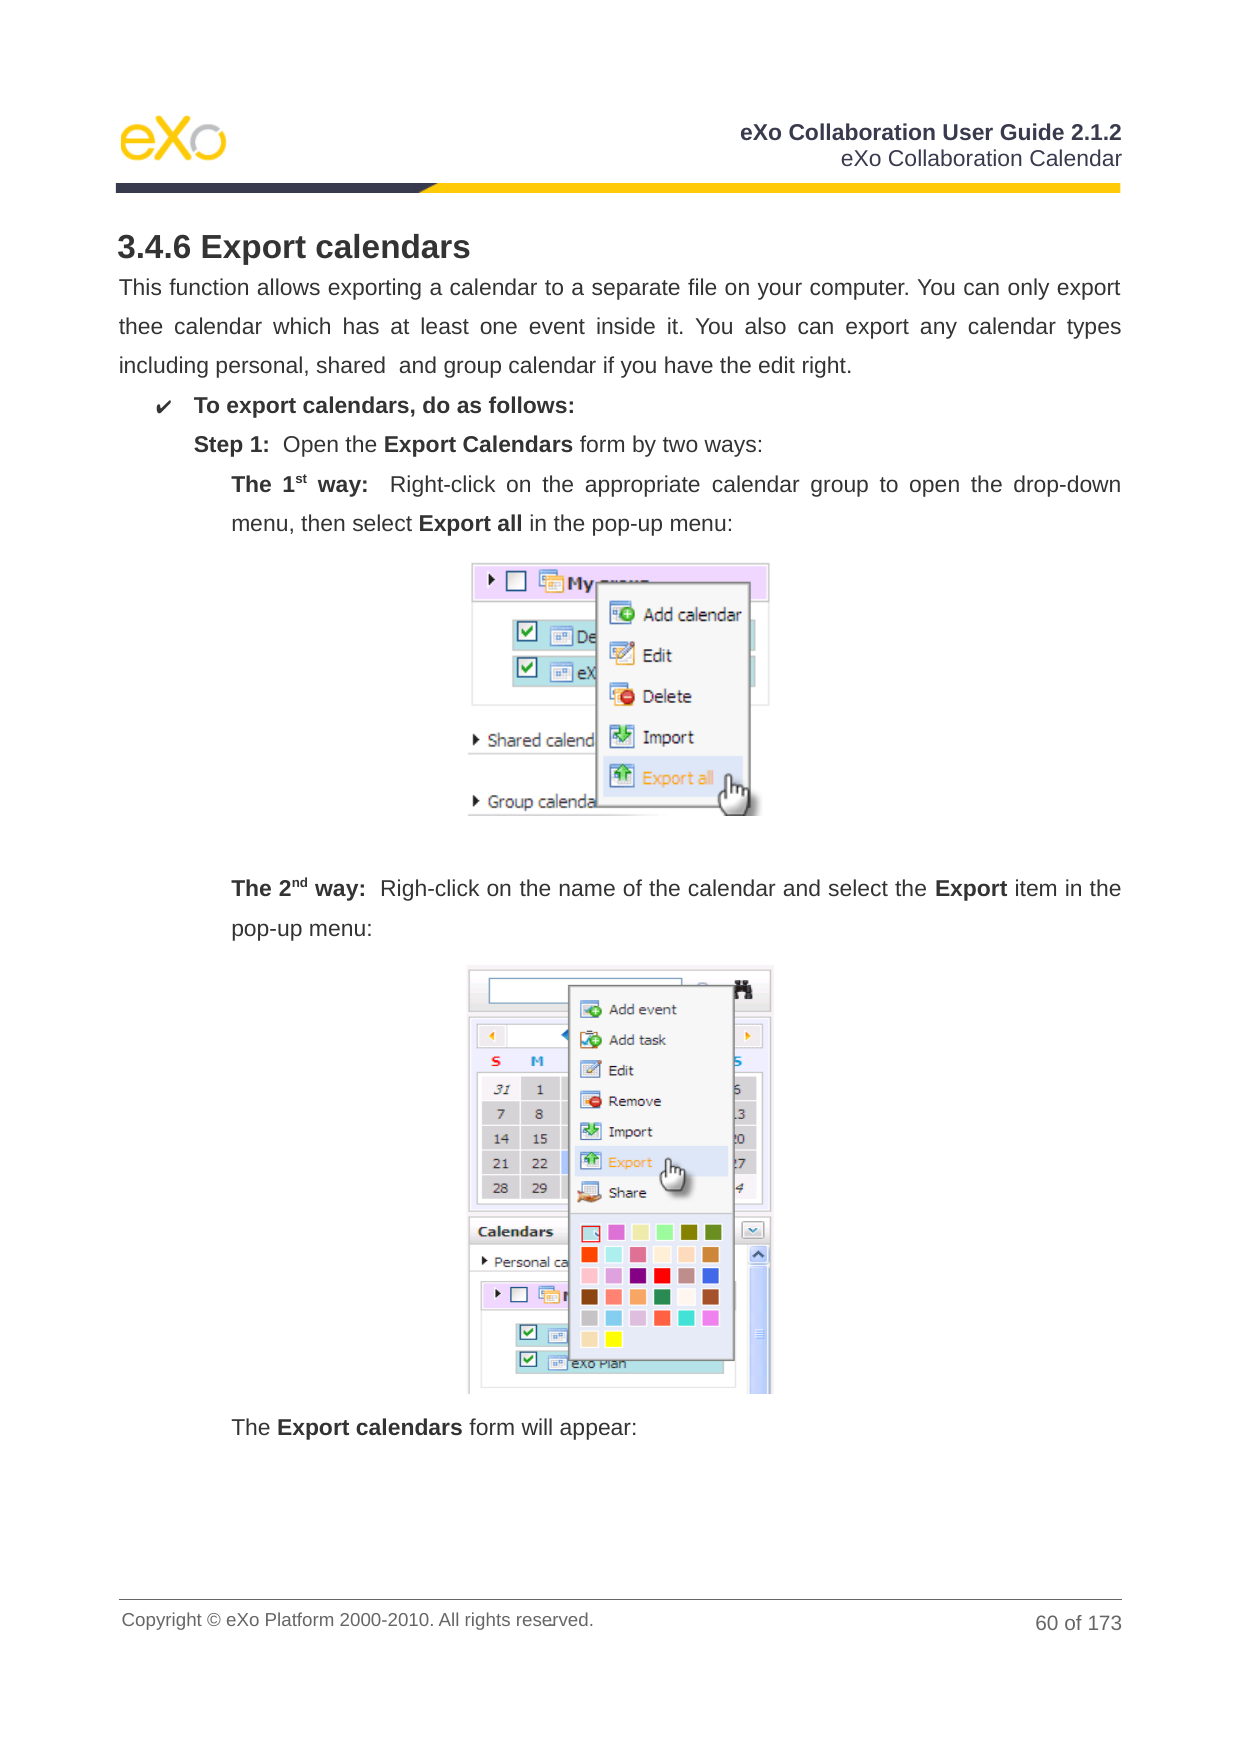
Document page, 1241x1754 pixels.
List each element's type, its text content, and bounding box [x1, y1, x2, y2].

picture [120, 115, 227, 161]
subtitle Export calendars [117, 228, 1122, 266]
picture [115, 183, 1121, 193]
text This function allows exporting a calendar to a separate file on your computer. You can only export thee calendar which has at least one event inside it. You also can export any calendar types including personal, shared and group calendar if you have the edit right. [118, 273, 1122, 379]
list The Export calendars form will appear: [193, 954, 1122, 1441]
list Step 1: Open the Export Calendars form by two ways: [156, 431, 1122, 458]
picture [467, 557, 773, 816]
list To export calendars, do as follows: [156, 392, 1122, 418]
picture [466, 965, 774, 1394]
list The 2nd way: Righ-click on the name of the calendar and select the Export item in the pop-up menu: [193, 875, 1122, 941]
list The 1st way: Right-click on the appropriate calendar group to open the drop-down menu, then select Export all in the pop-up menu: [193, 471, 1122, 537]
